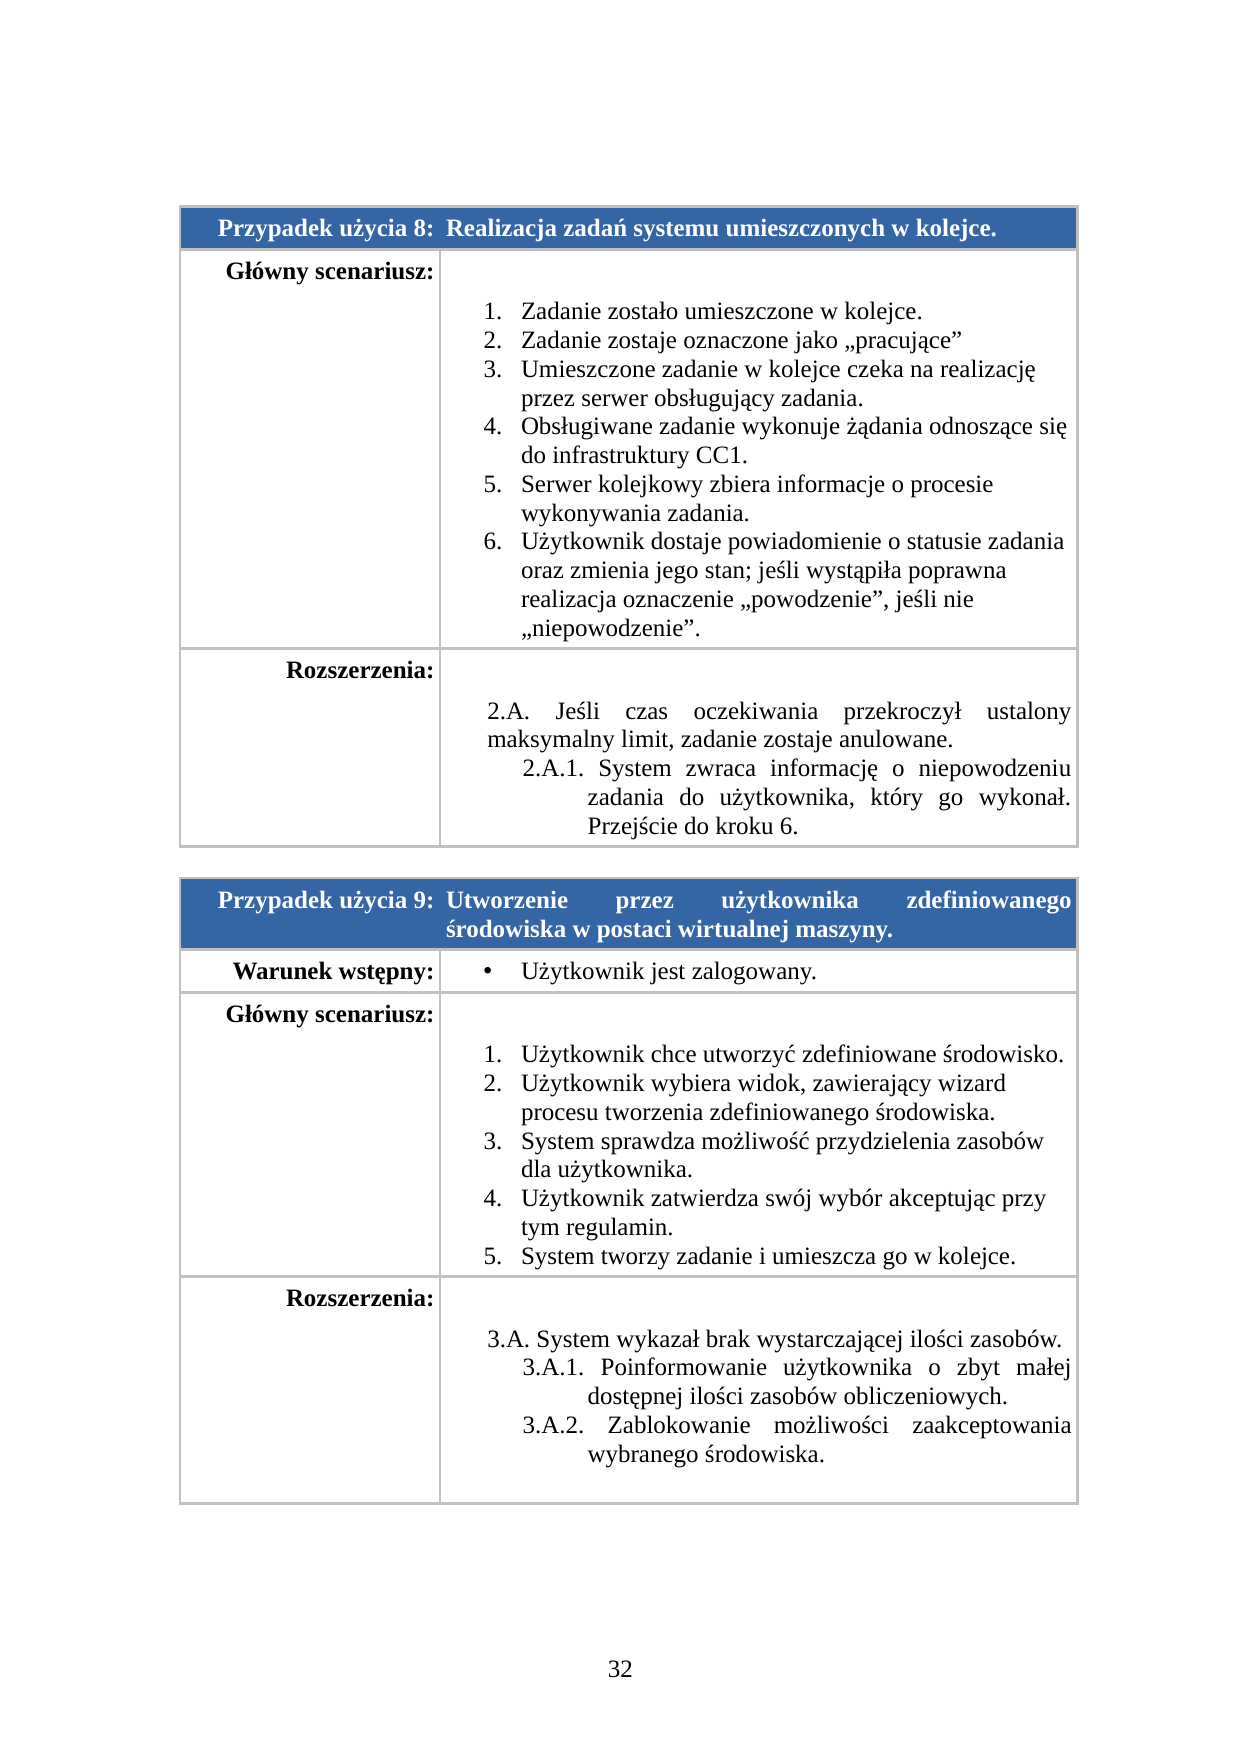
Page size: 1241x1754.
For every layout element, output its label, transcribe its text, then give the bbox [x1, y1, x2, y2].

table_cell [441, 994, 1076, 1034]
table_header Przypadek użycia 8: [181, 208, 440, 248]
table_cell Warunek wstępny: [181, 951, 439, 991]
table_cell [441, 251, 1076, 291]
table_cell [441, 650, 1076, 690]
table_cell Użytkownik chce utworzyć zdefiniowane środowisko. Użytkownik wybiera widok, zawierający wizard procesu tworzenia zdefiniowanego środowiska. System sprawdza możliwość przydzielenia zasobów dla użytkownika. Użytkownik zatwierdza swój wybór akceptując przy tym regulamin. System tworzy zadanie i umieszcza go w kolejce. [441, 1034, 1076, 1275]
table_cell [181, 1034, 439, 1275]
table_cell Rozszerzenia: [181, 650, 439, 690]
table_cell Główny scenariusz: [181, 251, 439, 291]
table_cell [181, 1318, 439, 1502]
table_cell 2.A. Jeśli czas oczekiwania przekroczył ustalony maksymalny limit, zadanie zostaje anulowane. 2.A.1. System zwraca informację o niepowodzeniu zadania do użytkownika, który go wykonał. Przejście do kroku 6. [441, 690, 1076, 845]
table_cell [441, 1278, 1076, 1318]
table_cell [181, 690, 439, 845]
table_cell Główny scenariusz: [181, 994, 439, 1034]
table_header Utworzenie przez użytkownika zdefiniowanego środowiska w postaci wirtualnej maszyny. [440, 879, 1076, 948]
table_header Realizacja zadań systemu umieszczonych w kolejce. [440, 208, 1076, 248]
table_cell 3.A. System wykazał brak wystarczającej ilości zasobów. 3.A.1. Poinformowanie użytkownika o zbyt małej dostępnej ilości zasobów obliczeniowych. 3.A.2. Zablokowanie możliwości zaakceptowania wybranego środowiska. [441, 1318, 1076, 1502]
table_cell Zadanie zostało umieszczone w kolejce. Zadanie zostaje oznaczone jako „pracujące” Umieszczone zadanie w kolejce czeka na realizację przez serwer obsługujący zadania. Obsługiwane zadanie wykonuje żądania odnoszące się do infrastruktury CC1. Serwer kolejkowy zbiera informacje o procesie wykonywania zadania. Użytkownik dostaje powiadomienie o statusie zadania oraz zmienia jego stan; jeśli wystąpiła poprawna realizacja oznaczenie „powodzenie”, jeśli nie „niepowodzenie”. [441, 291, 1076, 647]
table_cell Użytkownik jest zalogowany. [441, 951, 1076, 991]
table_cell Rozszerzenia: [181, 1278, 439, 1318]
table_cell [181, 291, 439, 647]
table_header Przypadek użycia 9: [181, 879, 440, 948]
